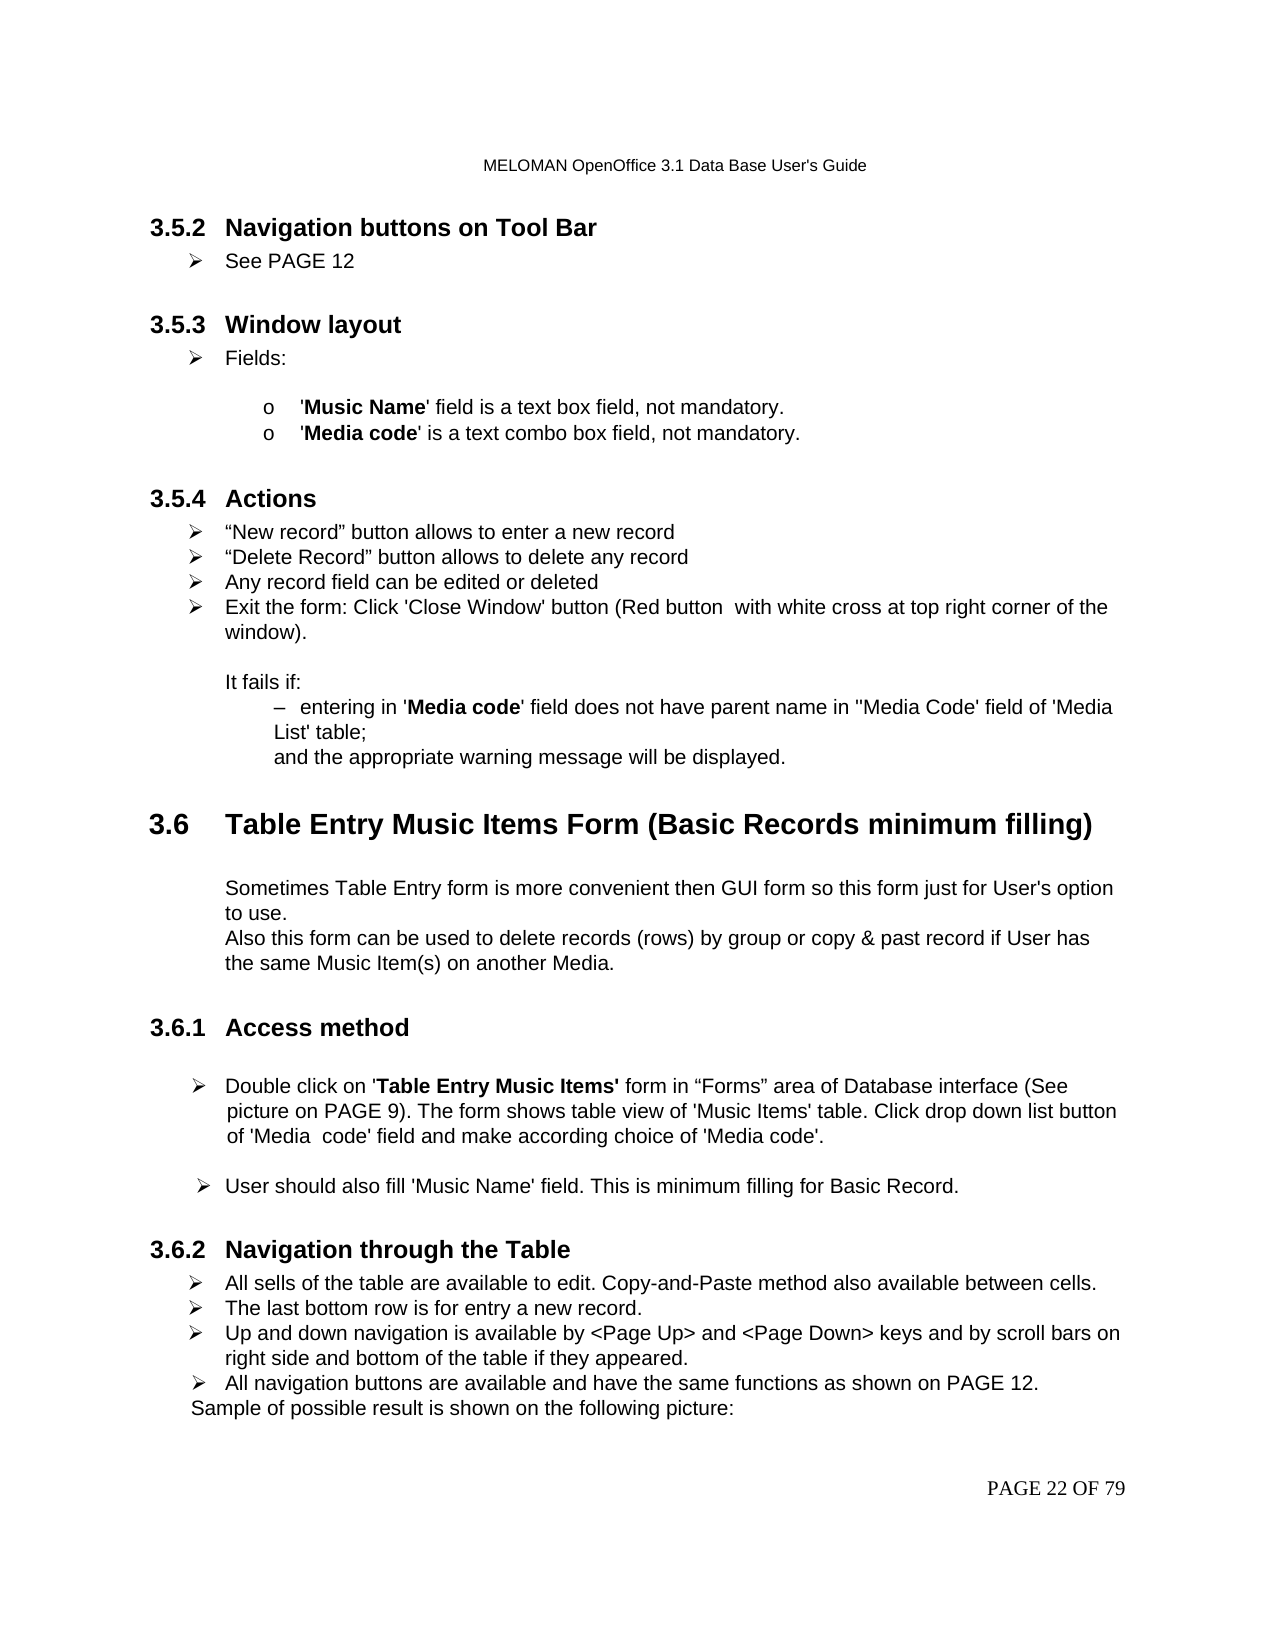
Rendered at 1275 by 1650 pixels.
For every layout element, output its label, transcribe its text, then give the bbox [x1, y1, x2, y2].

list 'Media code' is a text combo box field, not mandatory. [262, 421, 1125, 447]
text Sometimes Table Entry form is more convenient then GUI form so this form just for User's option to use. [225, 875, 1125, 925]
list 'Music Name' field is a text box field, not mandatory. [262, 395, 1125, 421]
list The last bottom row is for entry a new record. [187, 1295, 1125, 1320]
list entering in 'Media code' field does not have parent name in ''Media Code' field of 'Media List' table; [273, 694, 1125, 744]
list Any record field can be edited or deleted [187, 569, 1125, 594]
list “New record” button allows to enter a new record [187, 519, 1125, 544]
text Sample of possible result is shown on the following picture: [191, 1395, 1125, 1420]
text Also this form can be used to delete records (rows) by group or copy & past record if User has the same Music Item(s) on another Media. [225, 925, 1125, 975]
list Exit the form: Click 'Close Window' button (Red button with white cross at top right corner of the window). [187, 594, 1125, 644]
list Double click on 'Table Entry Music Items' form in “Forms” area of Database interface (See picture on PAGE 9). The form shows table view of 'Music Items' table. Click drop down list button of 'Media code' field and make according choice of 'Media code'. [191, 1073, 1125, 1148]
subtitle Navigation buttons on Tool Bar [150, 212, 1125, 241]
list and the appropriate warning message will be displayed. [273, 744, 1125, 769]
list See PAGE 12 [187, 247, 1125, 272]
list Fields: [187, 345, 1125, 370]
subtitle Access method [150, 1013, 1125, 1041]
list All navigation buttons are available and have the same functions as shown on PAGE 12. [191, 1370, 1125, 1395]
subtitle Window layout [150, 310, 1125, 339]
subtitle Actions [150, 484, 1125, 513]
list All sells of the table are available to edit. Copy-and-Paste method also available between cells. [187, 1270, 1125, 1295]
subtitle Table Entry Music Items Form (Basic Records minimum filling) [148, 807, 1125, 840]
subtitle Navigation through the Table [150, 1235, 1125, 1264]
list “Delete Record” button allows to delete any record [187, 544, 1125, 569]
list Up and down navigation is available by <Page Up> and <Page Down> keys and by scroll bars on right side and bottom of the table if they appeared. [187, 1320, 1125, 1370]
list User should also fill 'Music Name' field. This is minimum filling for Basic Record. [195, 1173, 1125, 1198]
text It fails if: [225, 669, 1125, 694]
